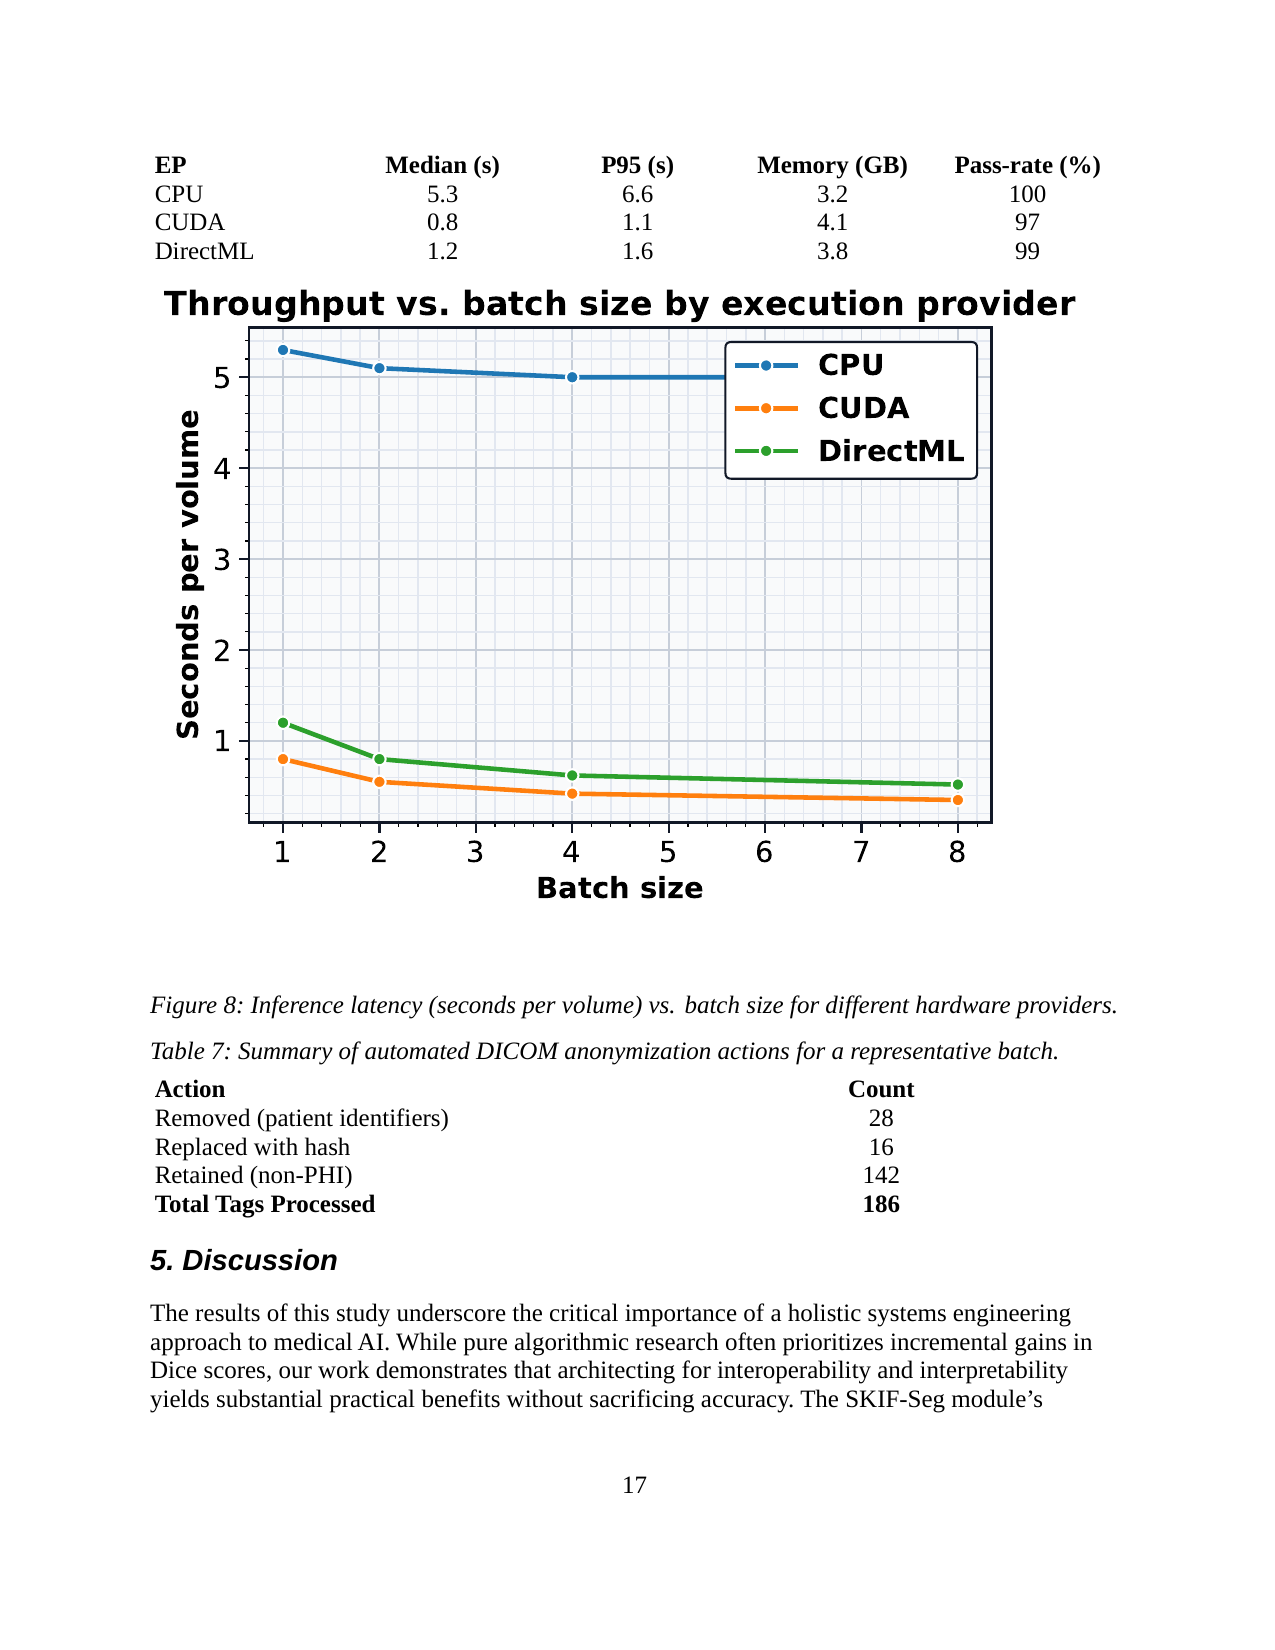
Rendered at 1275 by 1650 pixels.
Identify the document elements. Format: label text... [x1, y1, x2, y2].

table_header EP [150, 150, 345, 179]
table_header Memory (GB) [735, 150, 930, 179]
table_cell CUDA [150, 208, 345, 236]
table_cell 186 [638, 1189, 1125, 1218]
table_header Count [638, 1074, 1125, 1103]
table_cell DirectML [150, 236, 345, 265]
subtitle 5. Discussion [150, 1243, 1125, 1276]
table_cell 97 [930, 208, 1125, 236]
text Table 7: Summary of automated DICOM anonymization actions for a representative batch. [150, 1036, 1125, 1065]
table_cell 1.1 [540, 208, 735, 236]
table_cell CPU [150, 179, 345, 207]
table_cell Retained (non-PHI) [150, 1160, 637, 1189]
table_cell 3.8 [735, 236, 930, 265]
table_cell Total Tags Processed [150, 1189, 637, 1218]
table_header P95 (s) [540, 150, 735, 179]
table_cell 16 [638, 1132, 1125, 1160]
table_cell 142 [638, 1160, 1125, 1189]
table_cell 1.6 [540, 236, 735, 265]
table_cell Removed (patient identifiers) [150, 1103, 637, 1132]
table_cell 3.2 [735, 179, 930, 207]
table_header Median (s) [345, 150, 540, 179]
table_cell 99 [930, 236, 1125, 265]
table_cell 28 [638, 1103, 1125, 1132]
text The results of this study underscore the critical importance of a holistic systems engineering approach to medical AI. While pure algorithmic research often prioritizes incremental gains in Dice scores, our work demonstrates that architecting for interoperability and interpretability yields substantial practical benefits without sacrificing accuracy. The SKIF-Seg module’s [150, 1298, 1125, 1413]
table_cell 0.8 [345, 208, 540, 236]
table_cell 1.2 [345, 236, 540, 265]
table_cell 6.6 [540, 179, 735, 207]
table_cell 100 [930, 179, 1125, 207]
text Figure 8: Inference latency (seconds per volume) vs. batch size for different hardware providers. [150, 990, 1125, 1018]
table_cell 5.3 [345, 179, 540, 207]
table_cell Replaced with hash [150, 1132, 637, 1160]
table_header Pass-rate (%) [930, 150, 1125, 179]
table_cell 4.1 [735, 208, 930, 236]
table_header Action [150, 1074, 637, 1103]
